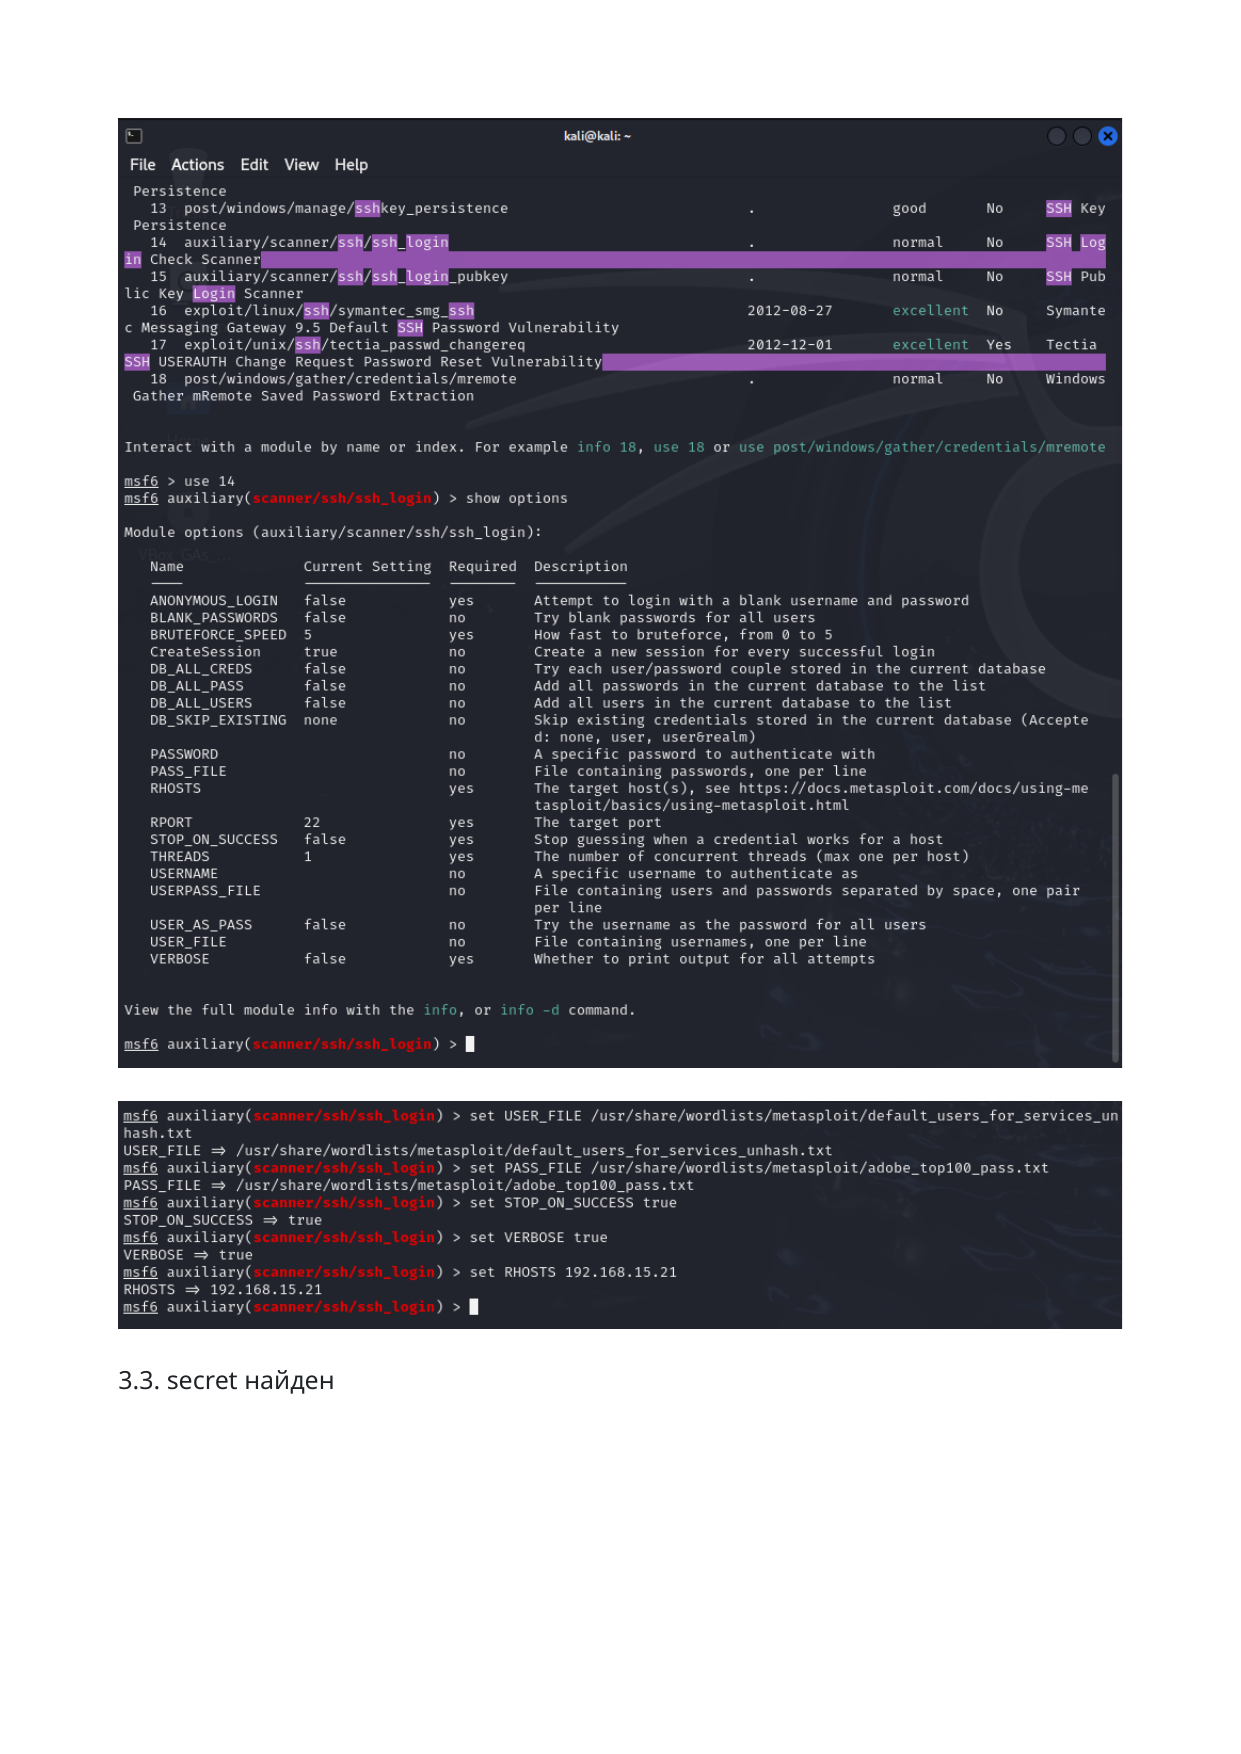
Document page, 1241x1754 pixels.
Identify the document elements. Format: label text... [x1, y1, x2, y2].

picture [118, 118, 1123, 1068]
text 3.3. secret найден [118, 1363, 1122, 1397]
picture [118, 1101, 1123, 1329]
